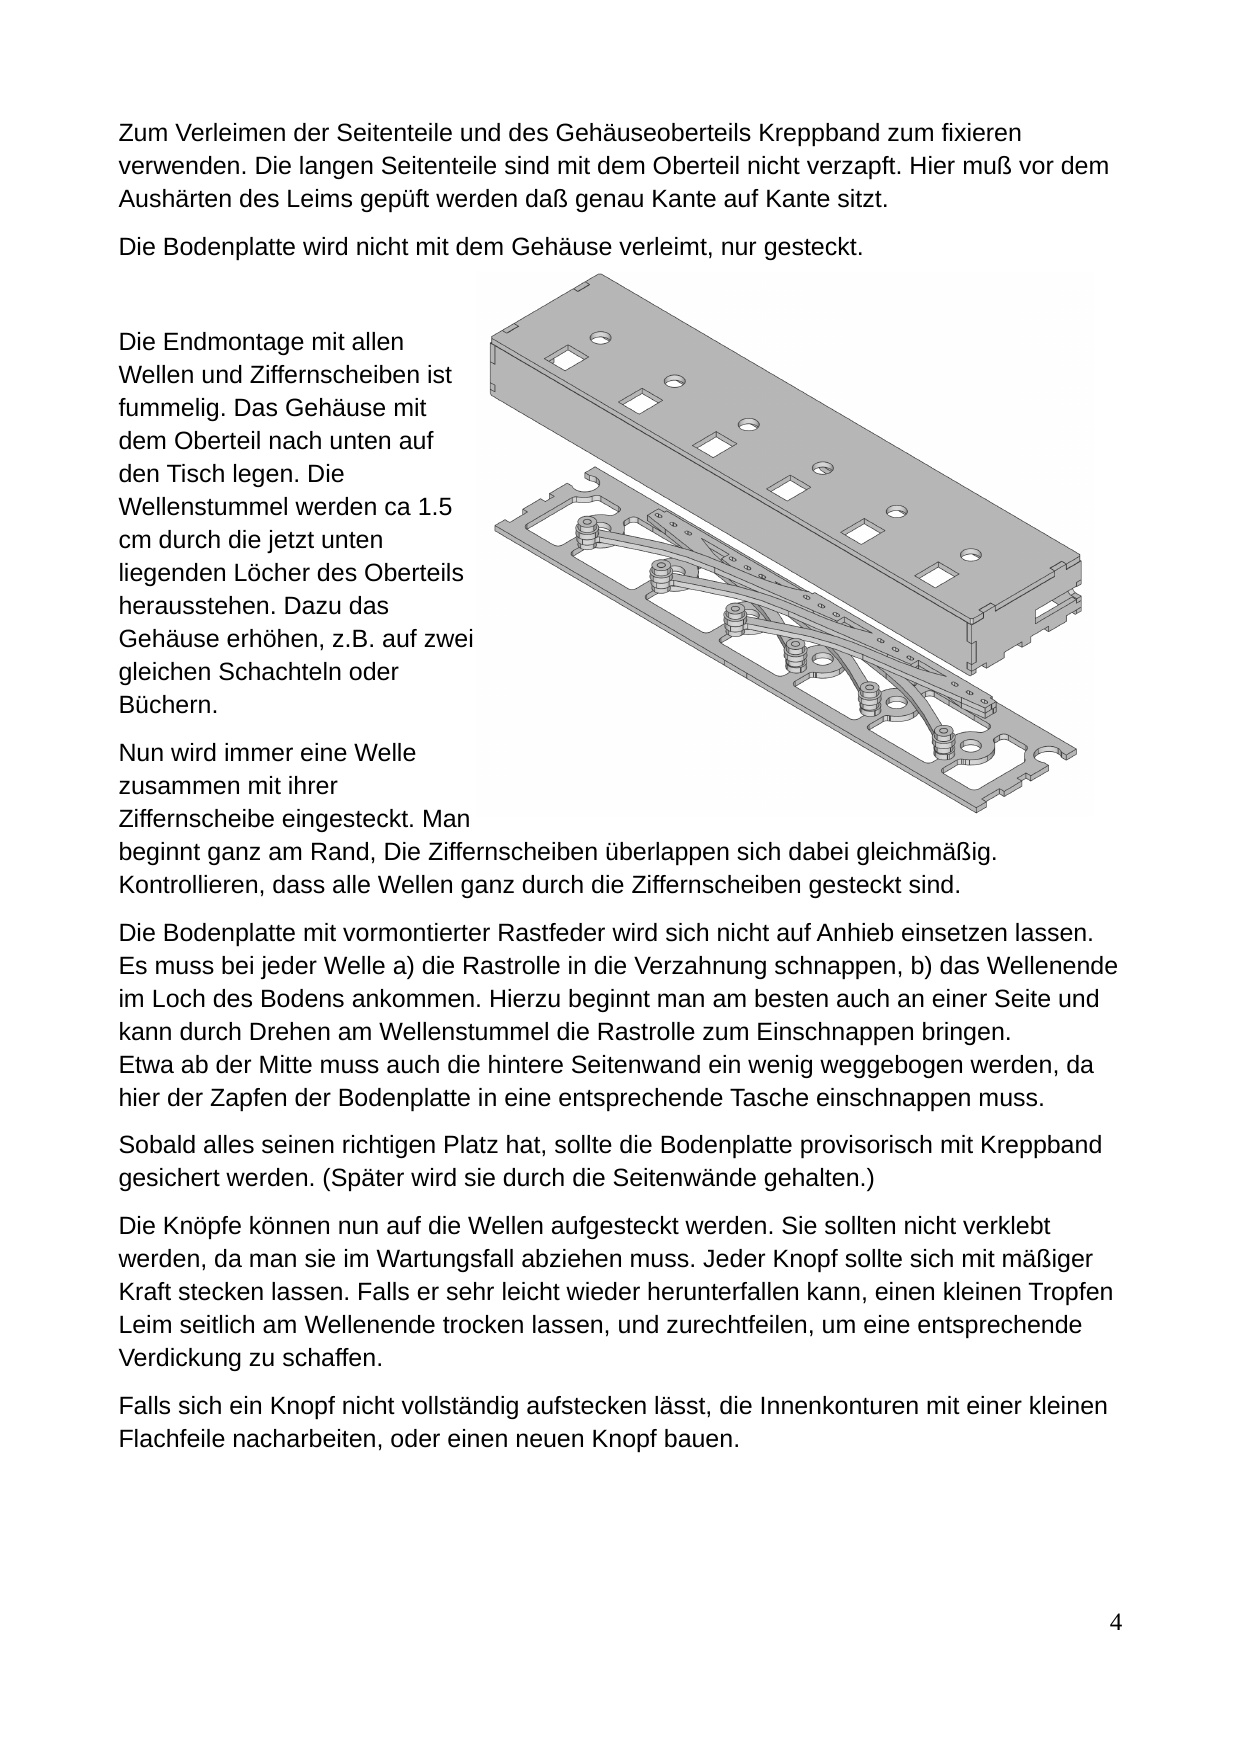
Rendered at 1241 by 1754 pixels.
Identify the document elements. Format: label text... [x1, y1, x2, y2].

text Die Knöpfe können nun auf die Wellen aufgesteckt werden. Sie sollten nicht verklebt werden, da man sie im Wartungsfall abziehen muss. Jeder Knopf sollte sich mit mäßiger Kraft stecken lassen. Falls er sehr leicht wieder herunterfallen kann, einen kleinen Tropfen Leim seitlich am Wellenende trocken lassen, und zurechtfeilen, um eine entsprechende Verdickung zu schaffen. [118, 1211, 1122, 1372]
text Die Endmontage mit allen Wellen und Ziffernscheiben ist fummelig. Das Gehäuse mit dem Oberteil nach unten auf den Tisch legen. Die Wellenstummel werden ca 1.5 cm durch die jetzt unten liegenden Löcher des Oberteils herausstehen. Dazu das Gehäuse erhöhen, z.B. auf zwei gleichen Schachteln oder Büchern. [118, 327, 476, 719]
text Falls sich ein Knopf nicht vollständig aufstecken lässt, die Innenkonturen mit einer kleinen Flachfeile nacharbeiten, oder einen neuen Knopf bauen. [118, 1391, 1122, 1452]
text Sobald alles seinen richtigen Platz hat, sollte die Bodenplatte provisorisch mit Kreppband gesichert werden. (Später wird sie durch die Seitenwände gehalten.) [118, 1130, 1122, 1192]
text Nun wird immer eine Welle zusammen mit ihrer Ziffernscheibe eingesteckt. Man beginnt ganz am Rand, Die Ziffernscheiben überlappen sich dabei gleichmäßig. Kontrollieren, dass alle Wellen ganz durch die Ziffernscheiben gesteckt sind. [118, 738, 1122, 899]
picture [476, 271, 1096, 817]
text [1096, 327, 1122, 719]
text Zum Verleimen der Seitenteile und des Gehäuseoberteils Kreppband zum fixieren verwenden. Die langen Seitenteile sind mit dem Oberteil nicht verzapft. Hier muß vor dem Aushärten des Leims gepüft werden daß genau Kante auf Kante sitzt. [118, 118, 1122, 213]
text Die Bodenplatte wird nicht mit dem Gehäuse verleimt, nur gesteckt. [118, 232, 1122, 261]
text Die Bodenplatte mit vormontierter Rastfeder wird sich nicht auf Anhieb einsetzen lassen. Es muss bei jeder Welle a) die Rastrolle in die Verzahnung schnappen, b) das Wellenende im Loch des Bodens ankommen. Hierzu beginnt man am besten auch an einer Seite und kann durch Drehen am Wellenstummel die Rastrolle zum Einschnappen bringen. Etwa ab der Mitte muss auch die hintere Seitenwand ein wenig weggebogen werden, da hier der Zapfen der Bodenplatte in eine entsprechende Tasche einschnappen muss. [118, 918, 1122, 1112]
